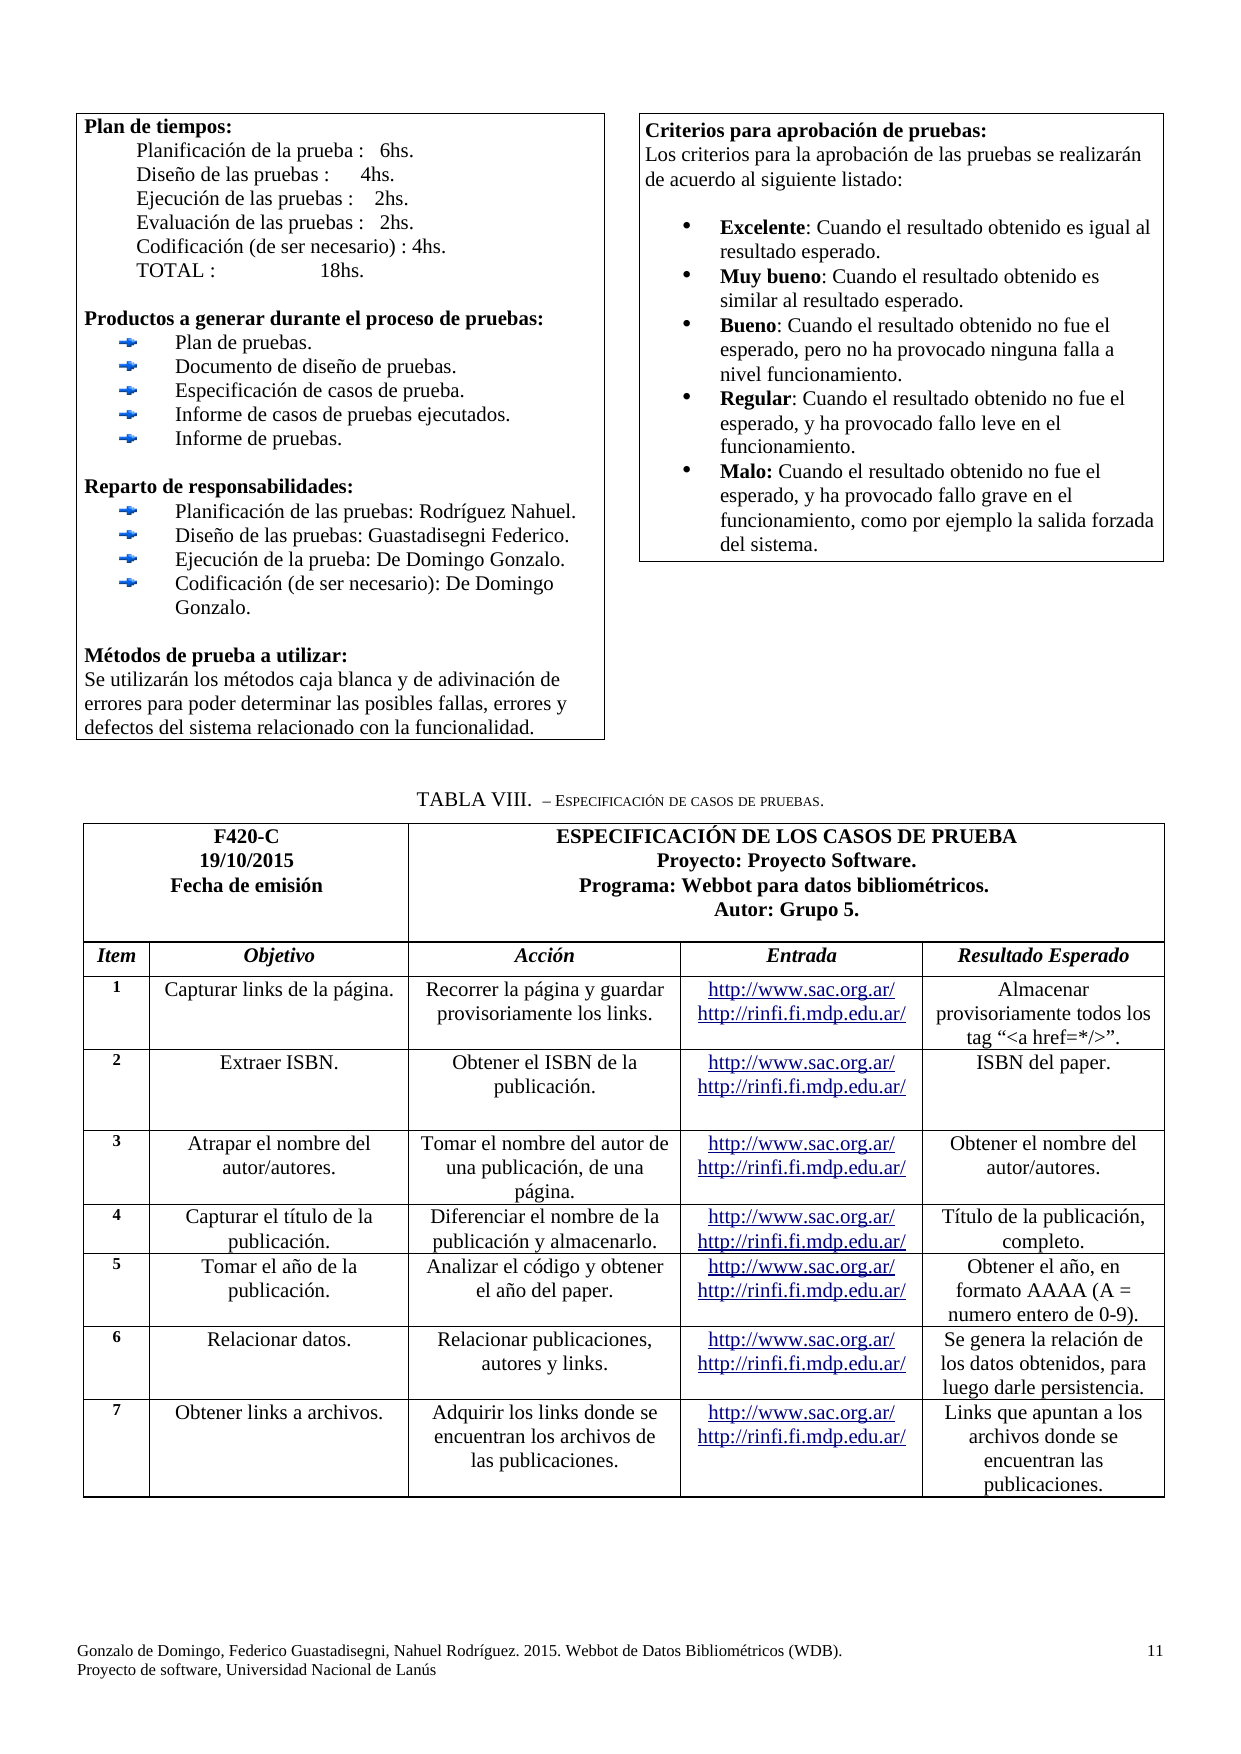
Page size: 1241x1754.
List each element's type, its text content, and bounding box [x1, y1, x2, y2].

table_cell Adquirir los links donde se encuentran los archivos de las publicaciones. [409, 1400, 680, 1496]
table_cell http://www.sac.org.ar/ http://rinfi.fi.mdp.edu.ar/ [681, 1327, 922, 1399]
table_cell Tomar el año de la publicación. [150, 1254, 408, 1326]
table_cell Capturar links de la página. [150, 977, 408, 1049]
picture [119, 530, 137, 539]
list – Especificación de casos de pruebas. [77, 789, 1163, 811]
table_cell 3 [84, 1131, 149, 1203]
table_cell Relacionar datos. [150, 1327, 408, 1399]
table_cell Tomar el nombre del autor de una publicación, de una página. [409, 1131, 680, 1203]
picture [119, 554, 137, 563]
table_cell Obtener links a archivos. [150, 1400, 408, 1496]
table_cell Obtener el nombre del autor/autores. [923, 1131, 1164, 1203]
table_cell Objetivo [150, 943, 408, 976]
picture [119, 338, 137, 347]
table_cell Recorrer la página y guardar provisoriamente los links. [409, 977, 680, 1049]
table_header ESPECIFICACIÓN DE LOS CASOS DE PRUEBA Proyecto: Proyecto Software. Programa: Webbot para datos bibliométricos. Autor: Grupo 5. [409, 824, 1164, 941]
table_cell 2 [84, 1050, 149, 1130]
table_cell Relacionar publicaciones, autores y links. [409, 1327, 680, 1399]
table_cell http://www.sac.org.ar/ http://rinfi.fi.mdp.edu.ar/ [681, 1050, 922, 1130]
table_cell Se genera la relación de los datos obtenidos, para luego darle persistencia. [923, 1327, 1164, 1399]
table_cell Acción [409, 943, 680, 976]
table_cell Obtener el año, en formato AAAA (A = numero entero de 0-9). [923, 1254, 1164, 1326]
table_cell 1 [84, 977, 149, 1049]
table_cell http://www.sac.org.ar/ http://rinfi.fi.mdp.edu.ar/ [681, 977, 922, 1049]
table_cell Atrapar el nombre del autor/autores. [150, 1131, 408, 1203]
table_header Criterios para aprobación de pruebas: Los criterios para la aprobación de las pruebas se realizarán de acuerdo al siguiente listado: Excelente: Cuando el resultado obtenido es igual al resultado esperado. Muy bueno: Cuando el resultado obtenido es similar al resultado esperado. Bueno: Cuando el resultado obtenido no fue el esperado, pero no ha provocado ninguna falla a nivel funcionamiento. Regular: Cuando el resultado obtenido no fue el esperado, y ha provocado fallo leve en el funcionamiento. Malo: Cuando el resultado obtenido no fue el esperado, y ha provocado fallo grave en el funcionamiento, como por ejemplo la salida forzada del sistema. [640, 114, 1163, 561]
table_cell Links que apuntan a los archivos donde se encuentran las publicaciones. [923, 1400, 1164, 1496]
table_cell Capturar el título de la publicación. [150, 1205, 408, 1253]
table_cell Extraer ISBN. [150, 1050, 408, 1130]
table_cell Título de la publicación, completo. [923, 1205, 1164, 1253]
table_cell 5 [84, 1254, 149, 1326]
picture [119, 386, 137, 395]
table_header F420-C 19/10/2015 Fecha de emisión [84, 824, 408, 941]
table_cell http://www.sac.org.ar/ http://rinfi.fi.mdp.edu.ar/ [681, 1131, 922, 1203]
table_cell 4 [84, 1205, 149, 1253]
table_cell Diferenciar el nombre de la publicación y almacenarlo. [409, 1205, 680, 1253]
table_cell http://www.sac.org.ar/ http://rinfi.fi.mdp.edu.ar/ [681, 1205, 922, 1253]
table_cell http://www.sac.org.ar/ http://rinfi.fi.mdp.edu.ar/ [681, 1254, 922, 1326]
table_cell Analizar el código y obtener el año del paper. [409, 1254, 680, 1326]
table_cell Almacenar provisoriamente todos los tag “<a href=*/>”. [923, 977, 1164, 1049]
picture [119, 506, 137, 515]
table_cell Entrada [681, 943, 922, 976]
table_cell Obtener el ISBN de la publicación. [409, 1050, 680, 1130]
table_cell Resultado Esperado [923, 943, 1164, 976]
picture [119, 361, 137, 371]
table_cell 6 [84, 1327, 149, 1399]
table_cell 7 [84, 1400, 149, 1496]
picture [119, 434, 137, 443]
table_cell Plan de tiempos: Planificación de la prueba : 6hs. Diseño de las pruebas : 4hs. Ejecución de las pruebas : 2hs. Evaluación de las pruebas : 2hs. Codificación (de ser necesario) : 4hs. TOTAL : 18hs. Productos a generar durante el proceso de pruebas: Plan de pruebas. Documento de diseño de pruebas. Especificación de casos de prueba. Informe de casos de pruebas ejecutados. Informe de pruebas. Reparto de responsabilidades: Planificación de las pruebas: Rodríguez Nahuel. Diseño de las pruebas: Guastadisegni Federico. Ejecución de la prueba: De Domingo Gonzalo. Codificación (de ser necesario): De Domingo Gonzalo. Métodos de prueba a utilizar: Se utilizarán los métodos caja blanca y de adivinación de errores para poder determinar las posibles fallas, errores y defectos del sistema relacionado con la funcionalidad. [77, 114, 604, 739]
table_cell ISBN del paper. [923, 1050, 1164, 1130]
picture [119, 410, 137, 419]
picture [119, 578, 137, 587]
table_cell Item [84, 943, 149, 976]
table_cell http://www.sac.org.ar/ http://rinfi.fi.mdp.edu.ar/ [681, 1400, 922, 1496]
